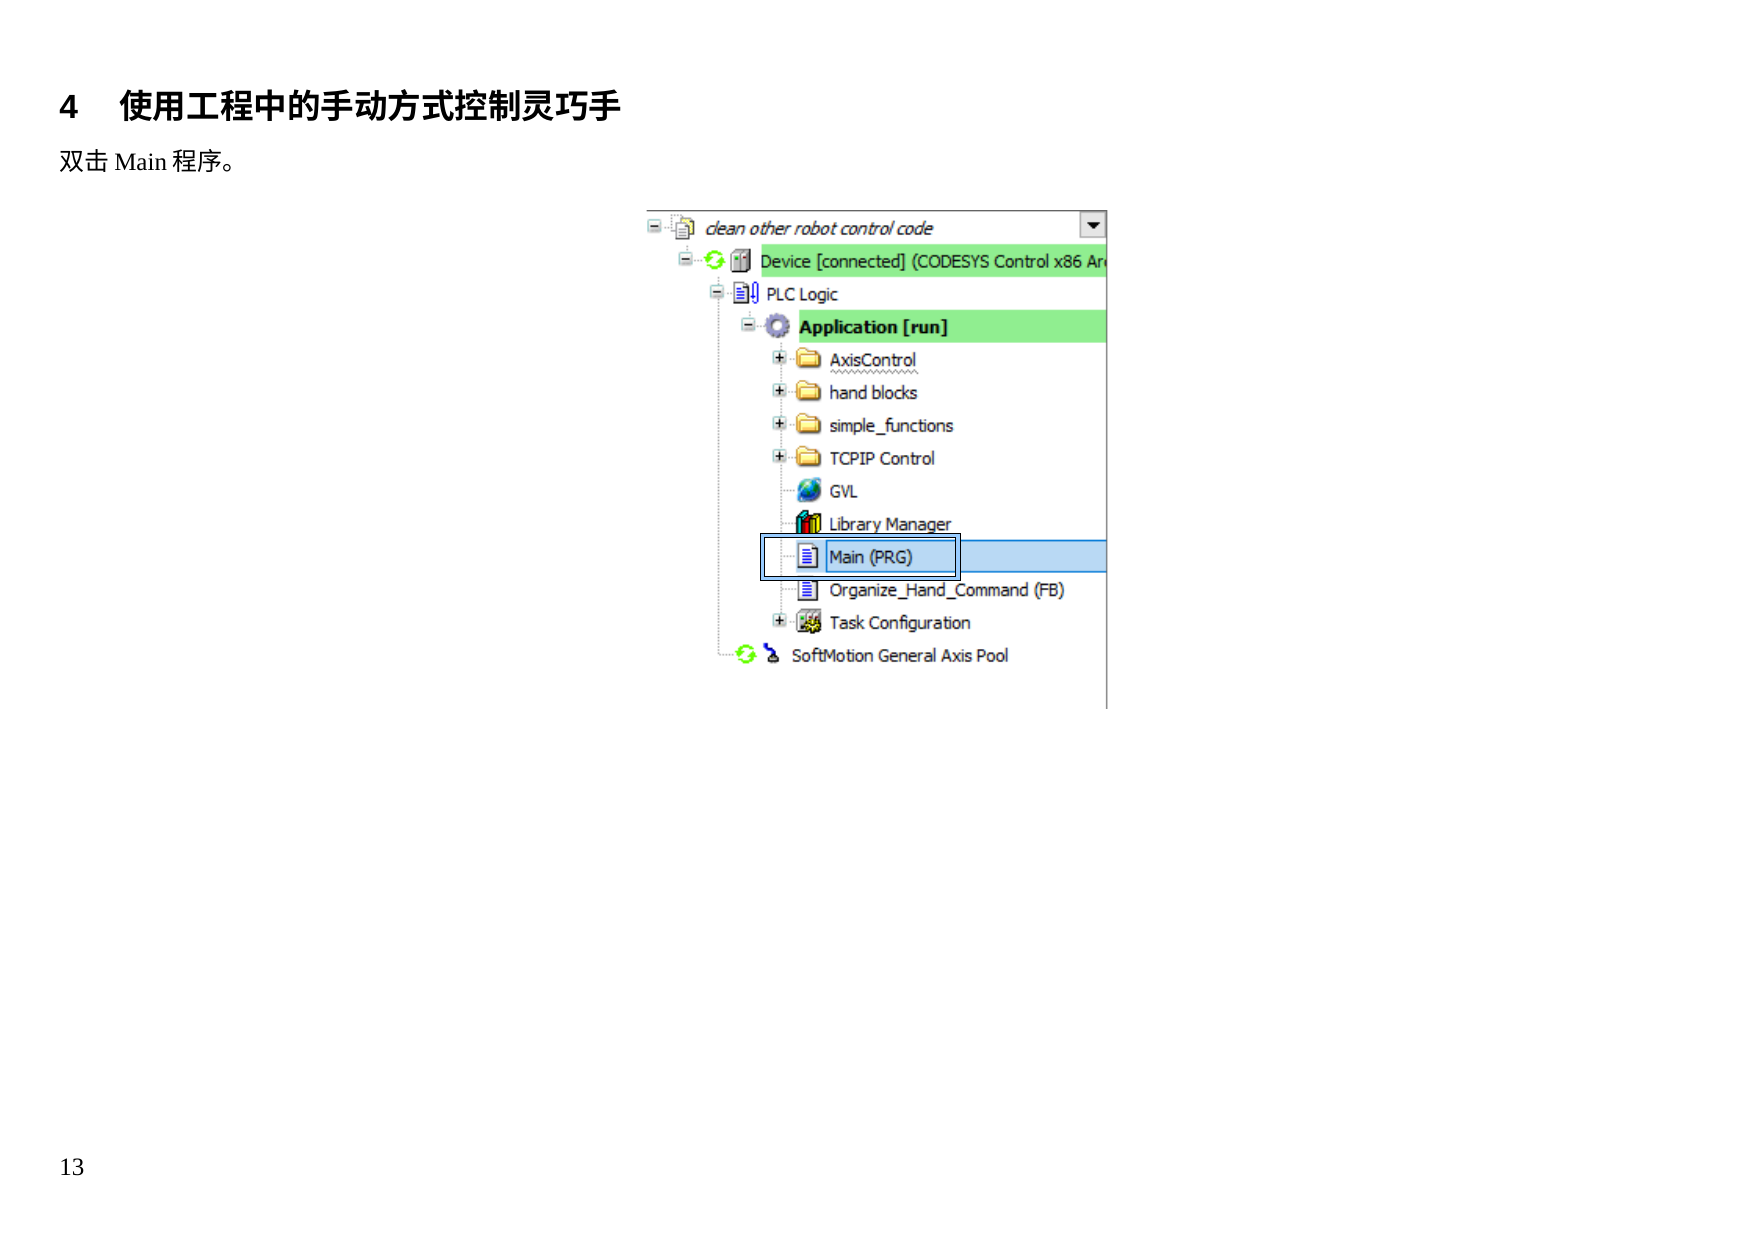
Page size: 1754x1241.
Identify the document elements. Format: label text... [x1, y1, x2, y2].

subtitle 使用工程中的手动方式控制灵巧手 [59, 80, 1695, 128]
text 双击Main程序。 [59, 141, 1695, 177]
picture [646, 210, 1108, 709]
